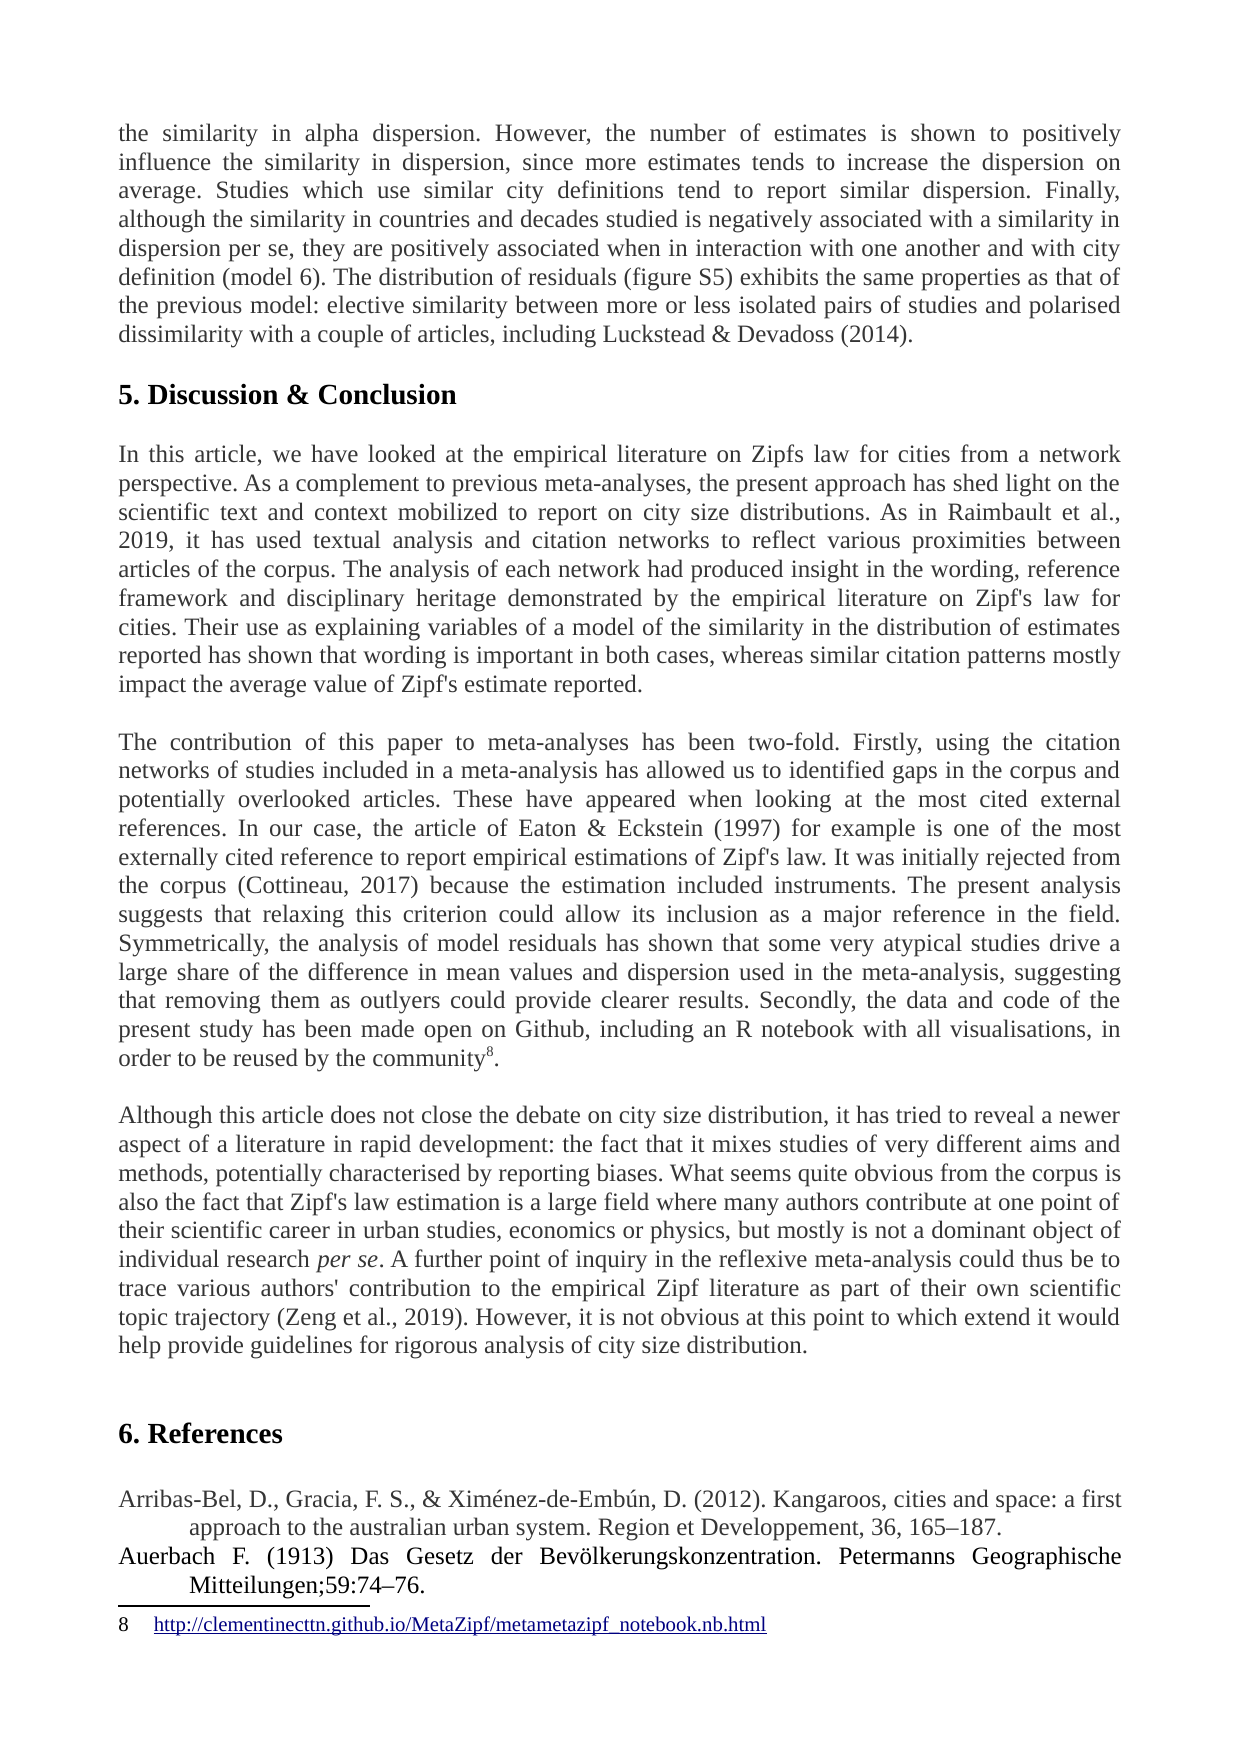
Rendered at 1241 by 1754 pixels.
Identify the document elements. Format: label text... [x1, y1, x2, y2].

text Arribas-Bel, D., Gracia, F. S., & Ximénez-de-Embún, D. (2012). Kangaroos, cities and space: a first approach to the australian urban system. Region et Developpement, 36, 165–187. [118, 1484, 1122, 1541]
text Auerbach F. (1913) Das Gesetz der Bevölkerungskonzentration. Petermanns Geographische Mitteilungen;59:74–76. [118, 1541, 1122, 1599]
text 5. Discussion & Conclusion [118, 377, 1122, 410]
text 6. References [118, 1417, 1122, 1450]
text the similarity in alpha dispersion. However, the number of estimates is shown to positively influence the similarity in dispersion, since more estimates tends to increase the dispersion on average. Studies which use similar city definitions tend to report similar dispersion. Finally, although the similarity in countries and decades studied is negatively associated with a similarity in dispersion per se, they are positively associated when in interaction with one another and with city definition (model 6). The distribution of residuals (figure S5) exhibits the same properties as that of the previous model: elective similarity between more or less isolated pairs of studies and polarised dissimilarity with a couple of articles, including Luckstead & Devadoss (2014). [118, 118, 1122, 348]
text In this article, we have looked at the empirical literature on Zipfs law for cities from a network perspective. As a complement to previous meta-analyses, the present approach has shed light on the scientific text and context mobilized to report on city size distributions. As in Raimbault et al., 2019, it has used textual analysis and citation networks to reflect various proximities between articles of the corpus. The analysis of each network had produced insight in the wording, reference framework and disciplinary heritage demonstrated by the empirical literature on Zipf's law for cities. Their use as explaining variables of a model of the similarity in the distribution of estimates reported has shown that wording is important in both cases, whereas similar citation patterns mostly impact the average value of Zipf's estimate reported. [118, 439, 1122, 698]
text The contribution of this paper to meta-analyses has been two-fold. Firstly, using the citation networks of studies included in a meta-analysis has allowed us to identified gaps in the corpus and potentially overlooked articles. These have appeared when looking at the most cited external references. In our case, the article of Eaton & Eckstein (1997) for example is one of the most externally cited reference to report empirical estimations of Zipf's law. It was initially rejected from the corpus (Cottineau, 2017) because the estimation included instruments. The present analysis suggests that relaxing this criterion could allow its inclusion as a major reference in the field. Symmetrically, the analysis of model residuals has shown that some very atypical studies drive a large share of the difference in mean values and dispersion used in the meta-analysis, suggesting that removing them as outlyers could provide clearer results. Secondly, the data and code of the present study has been made open on Github, including an R notebook with all visualisations, in order to be reused by the community. [118, 727, 1122, 1072]
text Although this article does not close the debate on city size distribution, it has tried to reveal a newer aspect of a literature in rapid development: the fact that it mixes studies of very different aims and methods, potentially characterised by reporting biases. What seems quite obvious from the corpus is also the fact that Zipf's law estimation is a large field where many authors contribute at one point of their scientific career in urban studies, economics or physics, but mostly is not a dominant object of individual research per se. A further point of inquiry in the reflexive meta-analysis could thus be to trace various authors' contribution to the empirical Zipf literature as part of their own scientific topic trajectory (Zeng et al., 2019). However, it is not obvious at this point to which extend it would help provide guidelines for rigorous analysis of city size distribution. [118, 1100, 1122, 1359]
text http://clementinecttn.github.io/MetaZipf/metametazipf_notebook.nb.html [118, 1612, 1122, 1636]
